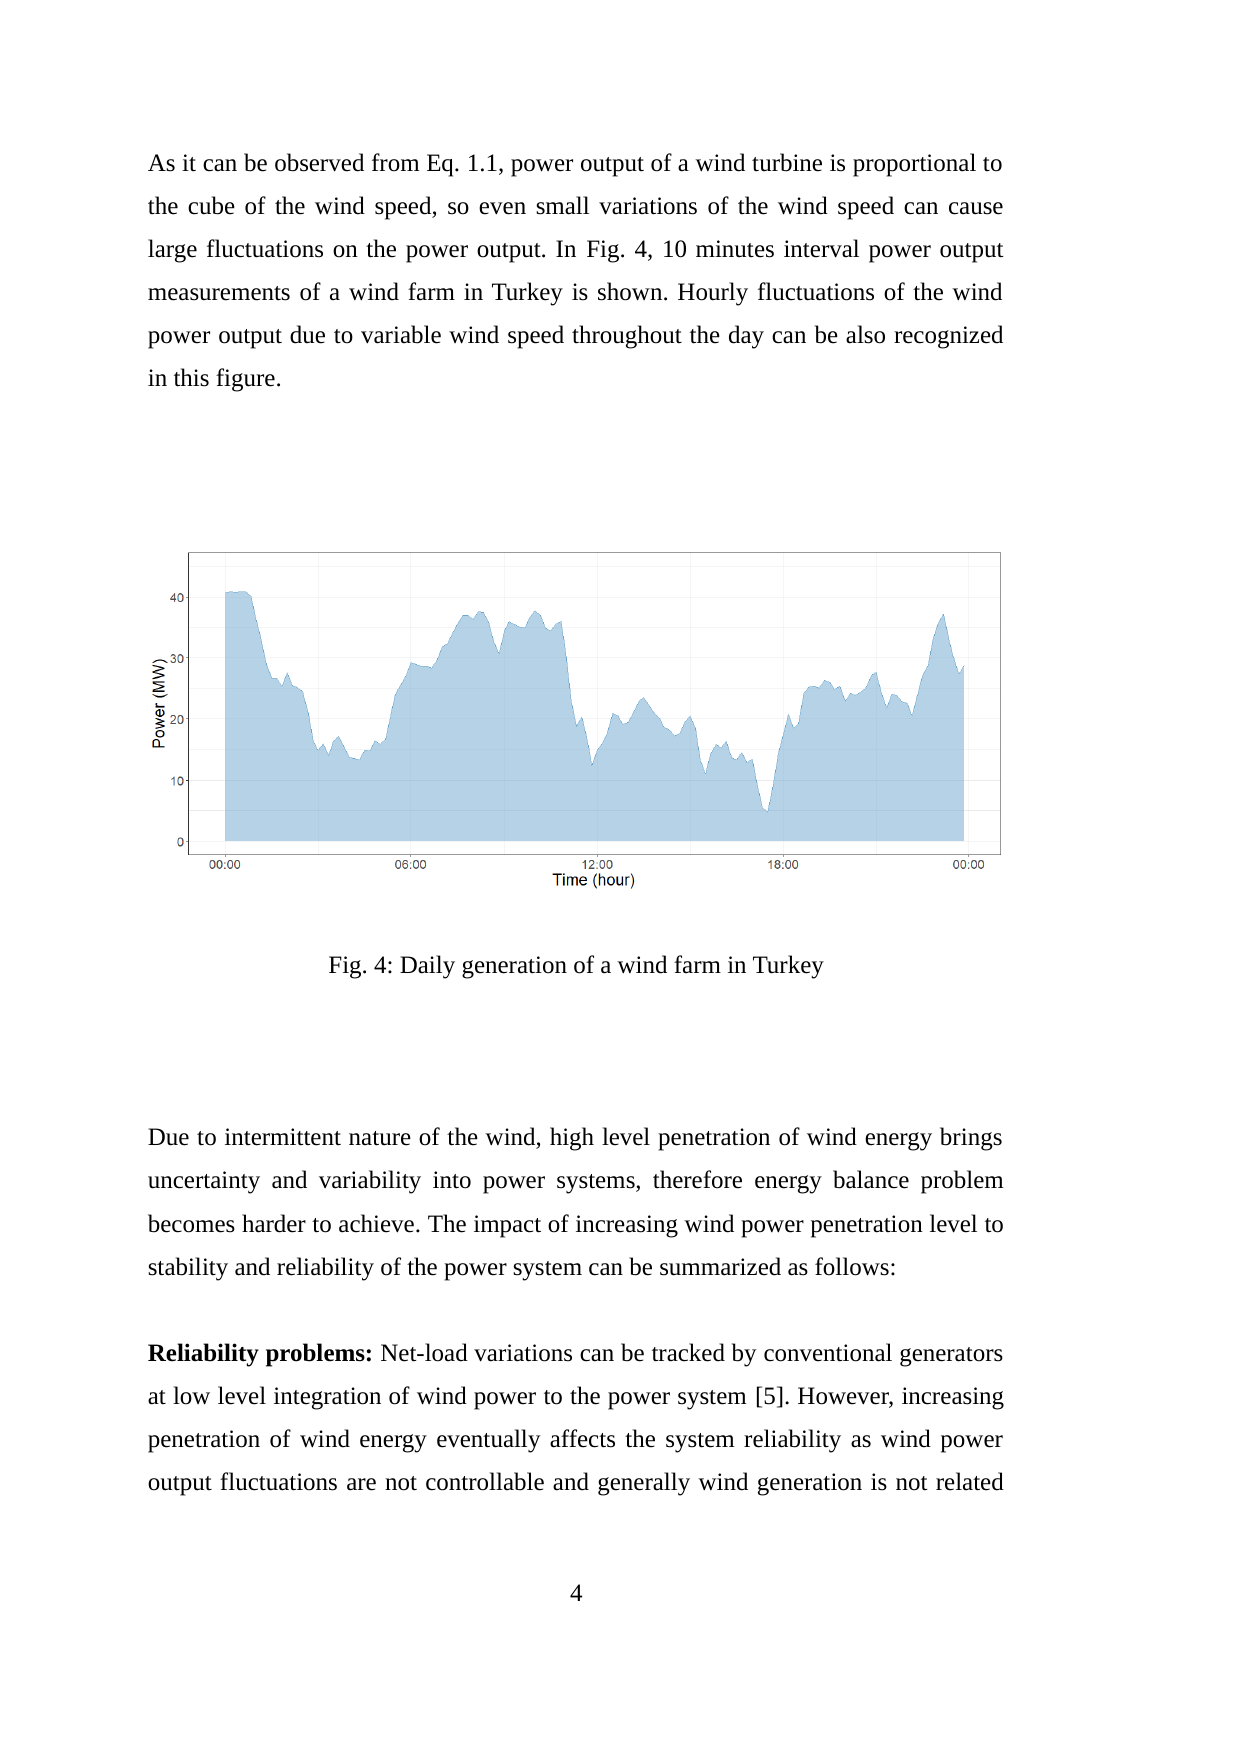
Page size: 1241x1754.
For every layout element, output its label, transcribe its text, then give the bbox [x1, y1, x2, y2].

picture [147, 548, 1005, 891]
text As it can be observed from Eq. 1.1, power output of a wind turbine is proportional to the cube of the wind speed, so even small variations of the wind speed can cause large fluctuations on the power output. In Fig. 4, 10 minutes interval power output measurements of a wind farm in Turkey is shown. Hourly fluctuations of the wind power output due to variable wind speed throughout the day can be also recognized in this figure. [148, 148, 1004, 392]
text Reliability problems: Net-load variations can be tracked by conventional generators at low level integration of wind power to the power system [5]⁠. However, increasing penetration of wind energy eventually affects the system reliability as wind power output fluctuations are not controllable and generally wind generation is not related [148, 1338, 1004, 1496]
text Fig. 4: Daily generation of a wind farm in Turkey [148, 950, 1004, 979]
text Due to intermittent nature of the wind, high level penetration of wind energy brings uncertainty and variability into power systems, therefore energy balance problem becomes harder to achieve. The impact of increasing wind power penetration level to stability and reliability of the power system can be summarized as follows: [148, 1122, 1004, 1281]
